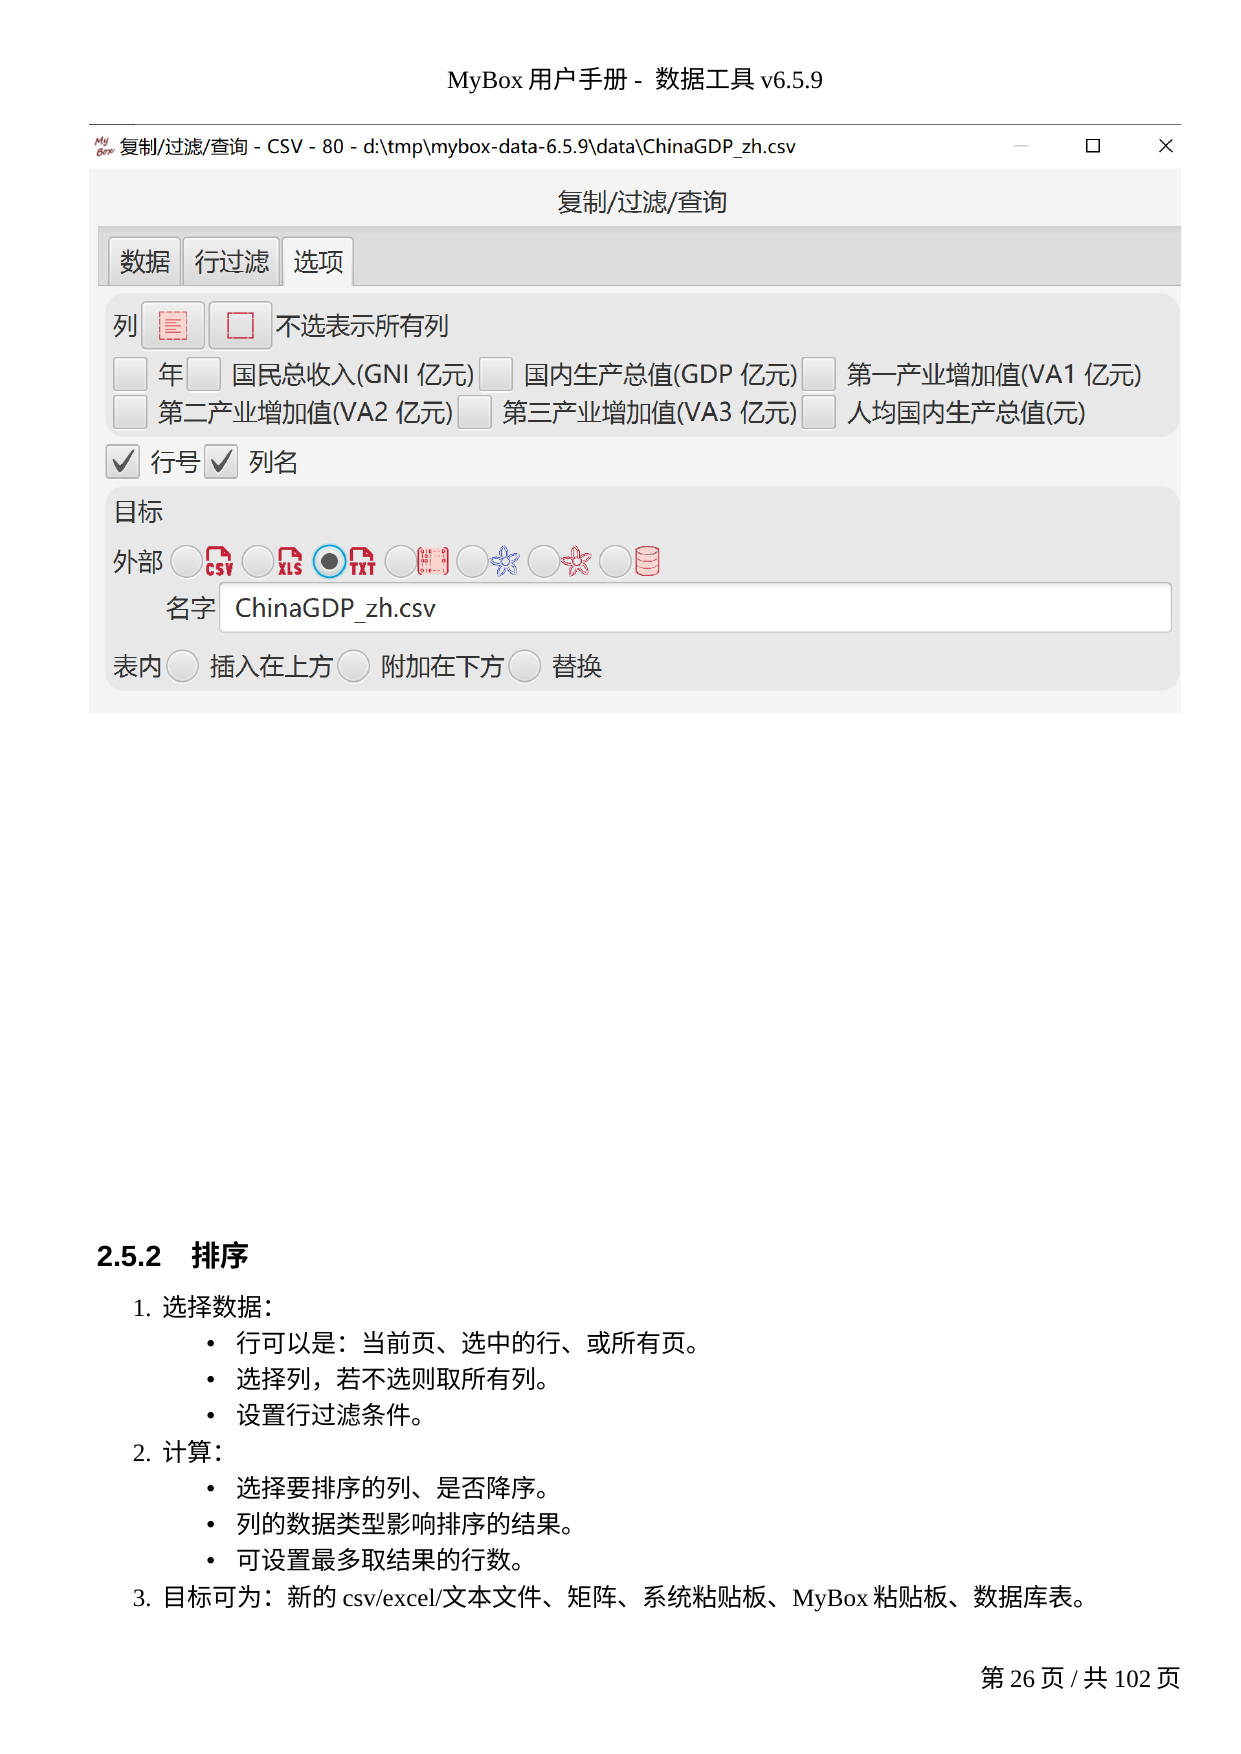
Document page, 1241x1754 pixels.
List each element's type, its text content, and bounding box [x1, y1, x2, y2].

list 选择数据： [133, 1287, 1181, 1323]
list 设置行过滤条件。 [206, 1396, 1181, 1432]
picture [88, 124, 1182, 713]
list 选择要排序的列、是否降序。 [206, 1468, 1181, 1504]
list 可设置最多取结果的行数。 [206, 1541, 1181, 1577]
list 计算： [133, 1432, 1181, 1468]
list 列的数据类型影响排序的结果。 [206, 1504, 1181, 1541]
list 选择列，若不选则取所有列。 [206, 1359, 1181, 1396]
list 行可以是：当前页、选中的行、或所有页。 [206, 1323, 1181, 1359]
list 目标可为：新的csv/excel/文本文件、矩阵、系统粘贴板、MyBox粘贴板、数据库表。 [133, 1577, 1181, 1613]
subtitle 排序 [88, 1232, 1181, 1274]
